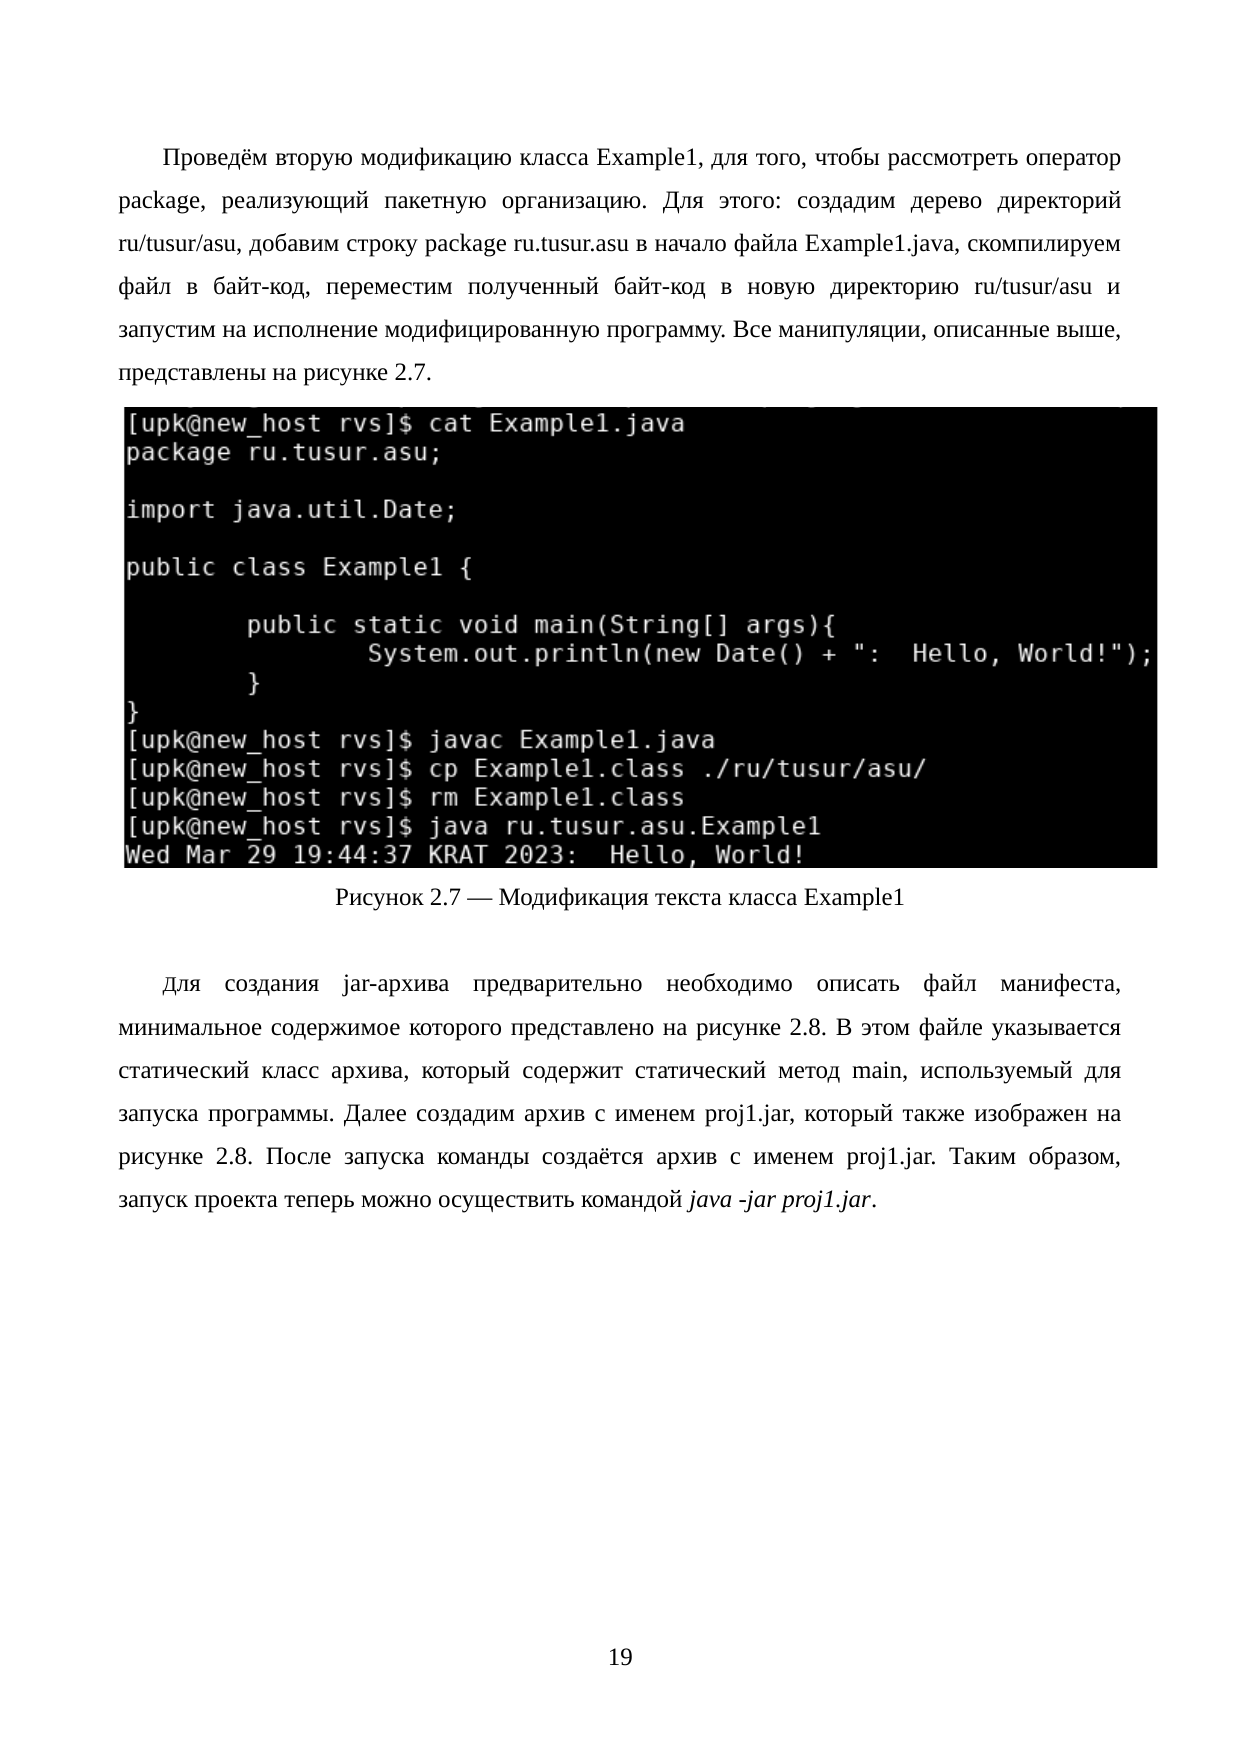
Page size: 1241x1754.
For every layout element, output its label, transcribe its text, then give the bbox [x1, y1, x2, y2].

picture [123, 407, 1158, 868]
text Для создания jar-архива предварительно необходимо описать файл манифеста, минимальное содержимое которого представлено на рисунке 2.8. В этом файле указывается статический класс архива, который содержит статический метод main, используемый для запуска программы. Далее создадим архив с именем proj1.jar, который также изображен на рисунке 2.8. После запуска команды создаётся архив с именем proj1.jar. Таким образом, запуск проекта теперь можно осуществить командой java -jar proj1.jar. [118, 968, 1122, 1213]
text Проведём вторую модификацию класса Example1, для того, чтобы рассмотреть оператор package, реализующий пакетную организацию. Для этого: создадим дерево директорий ru/tusur/asu, добавим строку package ru.tusur.asu в начало файла Example1.java, скомпилируем файл в байт-код, переместим полученный байт-код в новую директорию ru/tusur/asu и запустим на исполнение модифицированную программу. Все манипуляции, описанные выше, представлены на рисунке 2.7. [118, 142, 1122, 386]
text Рисунок 2.7 — Модификация текста класса Example1 [118, 401, 1122, 911]
